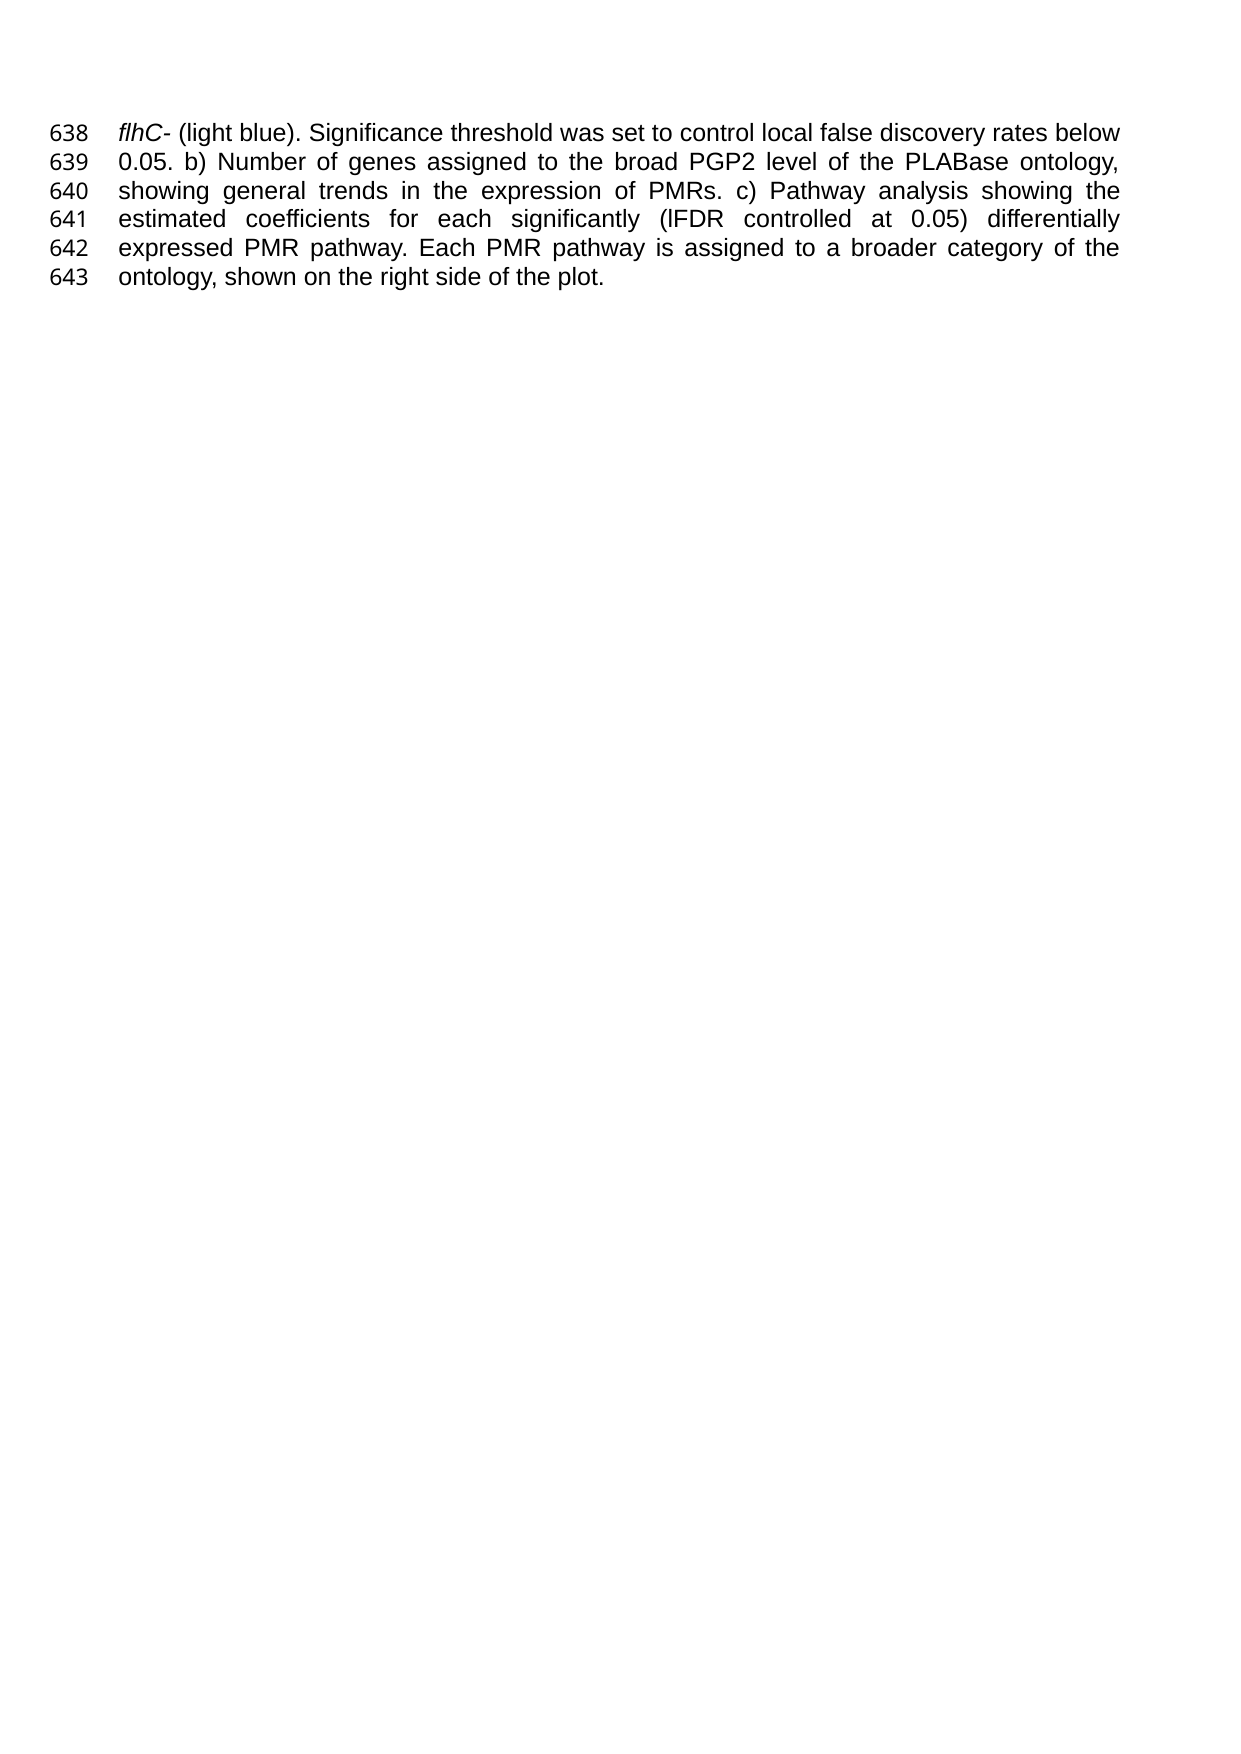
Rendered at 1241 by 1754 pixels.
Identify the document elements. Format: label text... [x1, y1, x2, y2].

text flhC- (light blue). Significance threshold was set to control local false discovery rates below 0.05. b) Number of genes assigned to the broad PGP2 level of the PLABase ontology, showing general trends in the expression of PMRs. c) Pathway analysis showing the estimated coefficients for each significantly (lFDR controlled at 0.05) differentially expressed PMR pathway. Each PMR pathway is assigned to a broader category of the ontology, shown on the right side of the plot. [118, 118, 1122, 291]
